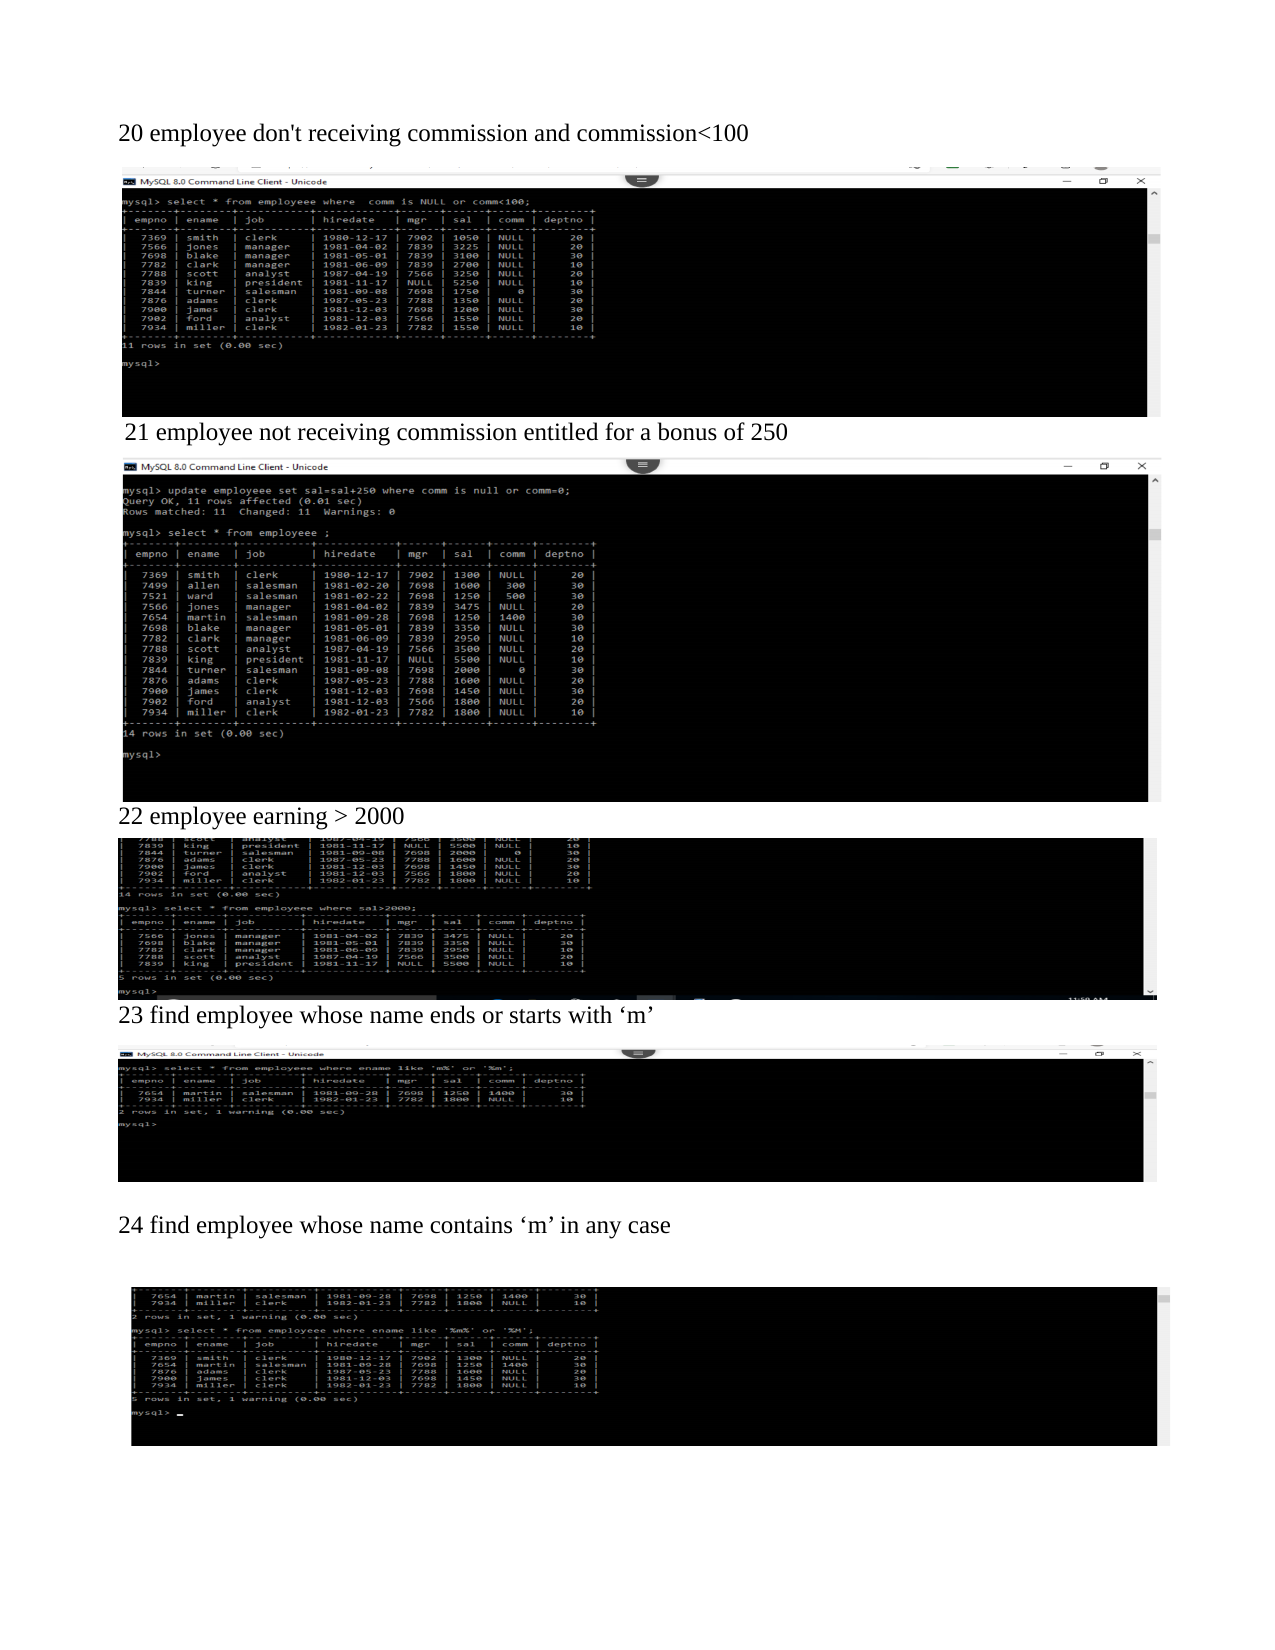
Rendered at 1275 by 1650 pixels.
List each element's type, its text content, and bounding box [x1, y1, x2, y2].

text 22 employee earning > 2000 [118, 445, 1157, 830]
picture [131, 1287, 1171, 1446]
picture [118, 838, 1157, 1000]
text 23 find employee whose name ends or starts with ‘m’ [118, 1000, 1157, 1029]
text 21 employee not receiving commission entitled for a bonus of 250 [118, 147, 1157, 445]
picture [122, 167, 1161, 417]
text [118, 830, 1157, 838]
picture [122, 457, 1162, 802]
text 24 find employee whose name contains ‘m’ in any case [118, 1211, 1157, 1239]
text 20 employee don't receiving commission and commission<100 [118, 118, 1157, 147]
picture [118, 1045, 1157, 1182]
